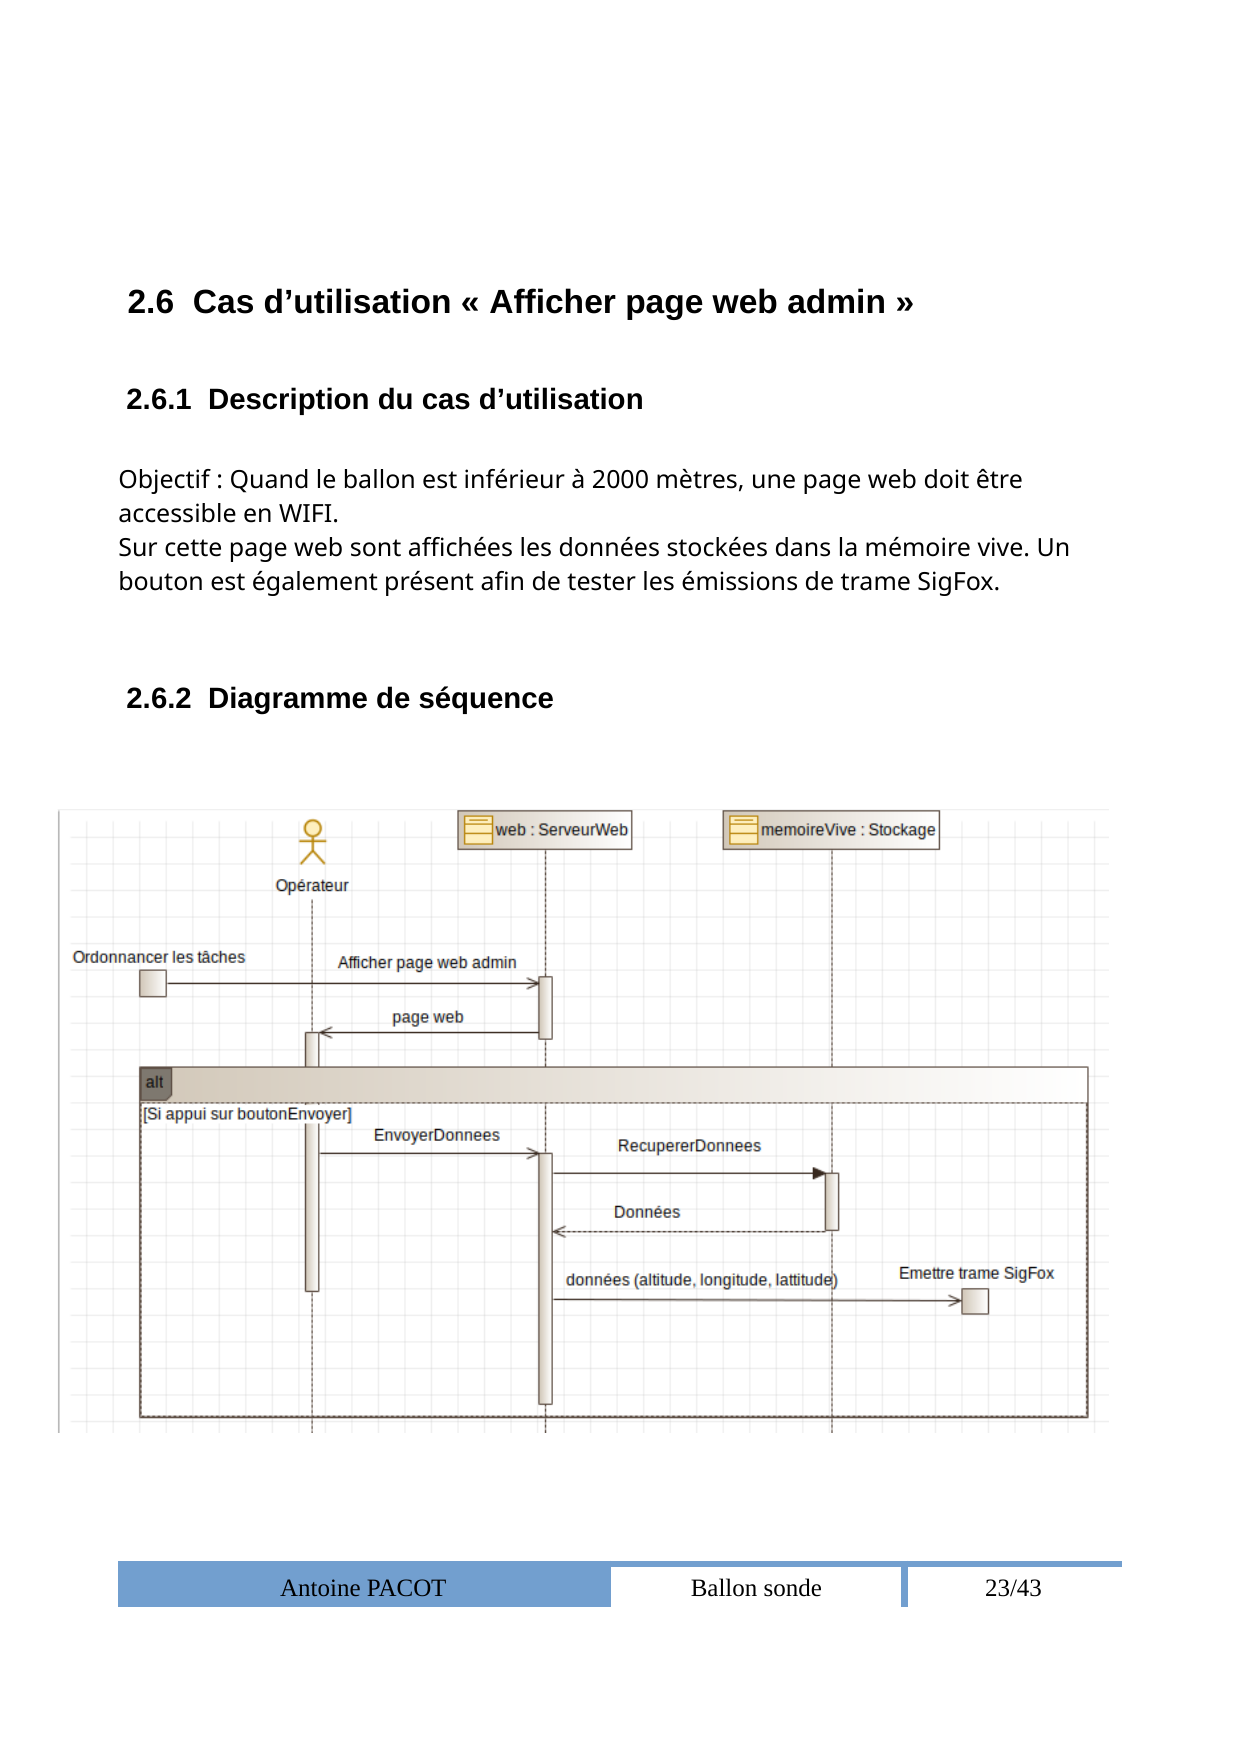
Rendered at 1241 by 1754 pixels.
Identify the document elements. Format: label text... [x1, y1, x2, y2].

picture [57, 809, 1109, 1433]
subtitle Cas d’utilisation « Afficher page web admin » [118, 282, 1122, 320]
subtitle Diagramme de séquence [118, 681, 1122, 714]
text Objectif : Quand le ballon est inférieur à 2000 mètres, une page web doit être accessible en WIFI. Sur cette page web sont affichées les données stockées dans la mémoire vive. Un bouton est également présent afin de tester les émissions de trame SigFox. [118, 462, 1122, 598]
subtitle Description du cas d’utilisation [118, 382, 1122, 415]
